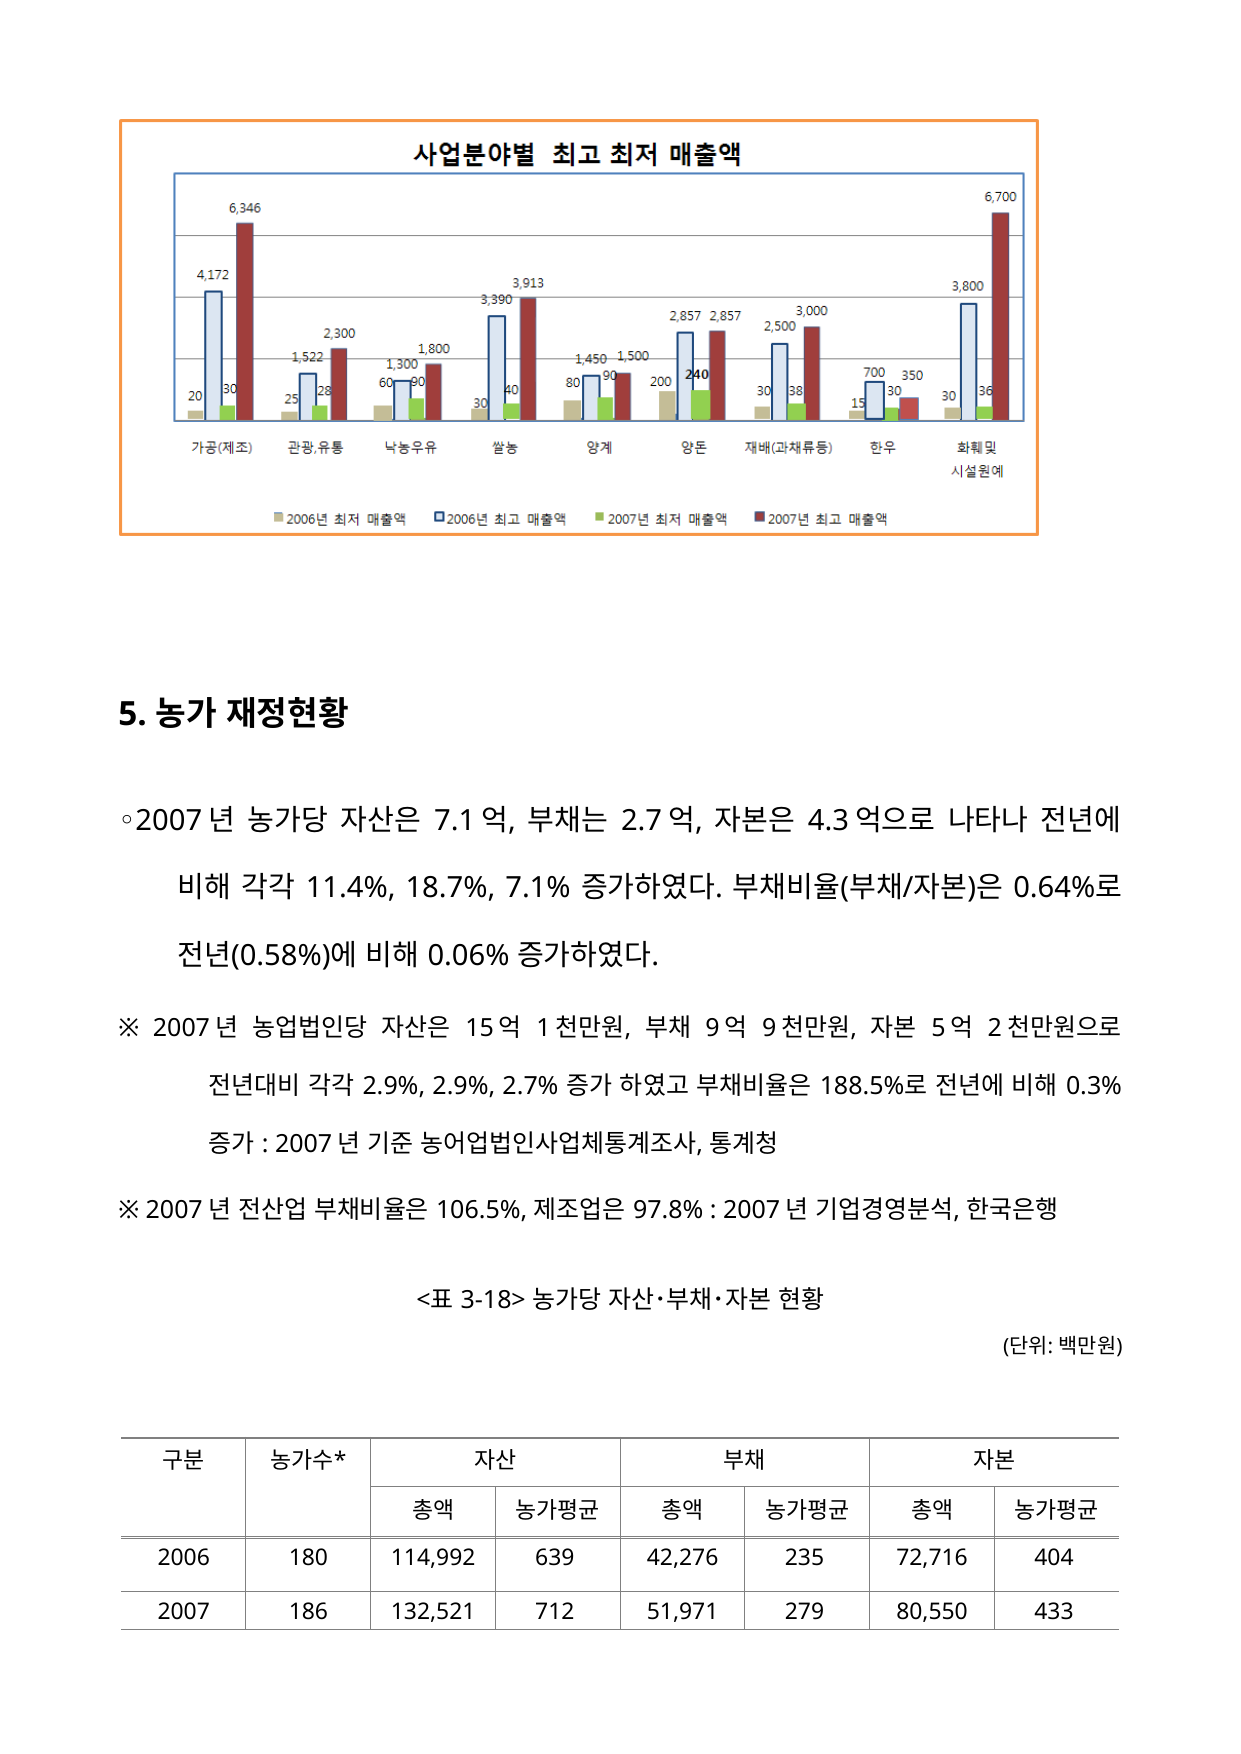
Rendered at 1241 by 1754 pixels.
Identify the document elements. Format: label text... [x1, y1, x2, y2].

table_cell 712 [496, 1592, 620, 1629]
text <표 3-18> 농가당 자산･부채･자본 현황 [118, 1279, 1122, 1315]
table_cell 180 [246, 1539, 370, 1591]
table_cell 114,992 [371, 1539, 495, 1591]
table_cell 404 [995, 1539, 1119, 1591]
table_cell 51,971 [621, 1592, 744, 1629]
table_header 자산 [371, 1439, 620, 1486]
table_cell 농가평균 [745, 1487, 869, 1536]
table_cell 72,716 [870, 1539, 994, 1591]
text ※ 2007년 전산업 부채비율은 106.5%, 제조업은 97.8% : 2007년 기업경영분석, 한국은행 [118, 1190, 1122, 1226]
table_header 구분 [121, 1439, 245, 1536]
text ◦2007년 농가당 자산은 7.1억, 부채는 2.7억, 자본은 4.3억으로 나타나 전년에 비해 각각 11.4%, 18.7%, 7.1% 증가하였다. 부채비율(부채/자본)은 0.64%로 전년(0.58%)에 비해 0.06% 증가하였다. [118, 796, 1122, 974]
table_cell 2007 [121, 1592, 245, 1629]
table_cell 639 [496, 1539, 620, 1591]
text ※ 2007년 농업법인당 자산은 15억 1천만원, 부채 9억 9천만원, 자본 5억 2천만원으로 전년대비 각각 2.9%, 2.9%, 2.7% 증가 하였고 부채비율은 188.5%로 전년에 비해 0.3% 증가 : 2007년 기준 농어업법인사업체통계조사, 통계청 [118, 1008, 1122, 1160]
table_cell 총액 [371, 1487, 495, 1536]
table_cell 132,521 [371, 1592, 495, 1629]
text 5. 농가 재정현황 [118, 687, 1122, 736]
table_cell 농가평균 [995, 1487, 1119, 1536]
table_cell 농가평균 [496, 1487, 620, 1536]
table_cell 2006 [121, 1539, 245, 1591]
table_header 부채 [621, 1439, 869, 1486]
table_cell 186 [246, 1592, 370, 1629]
text (단위: 백만원) [118, 1330, 1122, 1360]
table_cell 총액 [621, 1487, 744, 1536]
table_cell 42,276 [621, 1539, 744, 1591]
table_cell 80,550 [870, 1592, 994, 1629]
table_cell 235 [745, 1539, 869, 1591]
table_cell 총액 [870, 1487, 994, 1536]
table_header 자본 [870, 1439, 1119, 1486]
table_cell 433 [995, 1592, 1119, 1629]
table_header 농가수* [246, 1439, 370, 1536]
table_cell 279 [745, 1592, 869, 1629]
